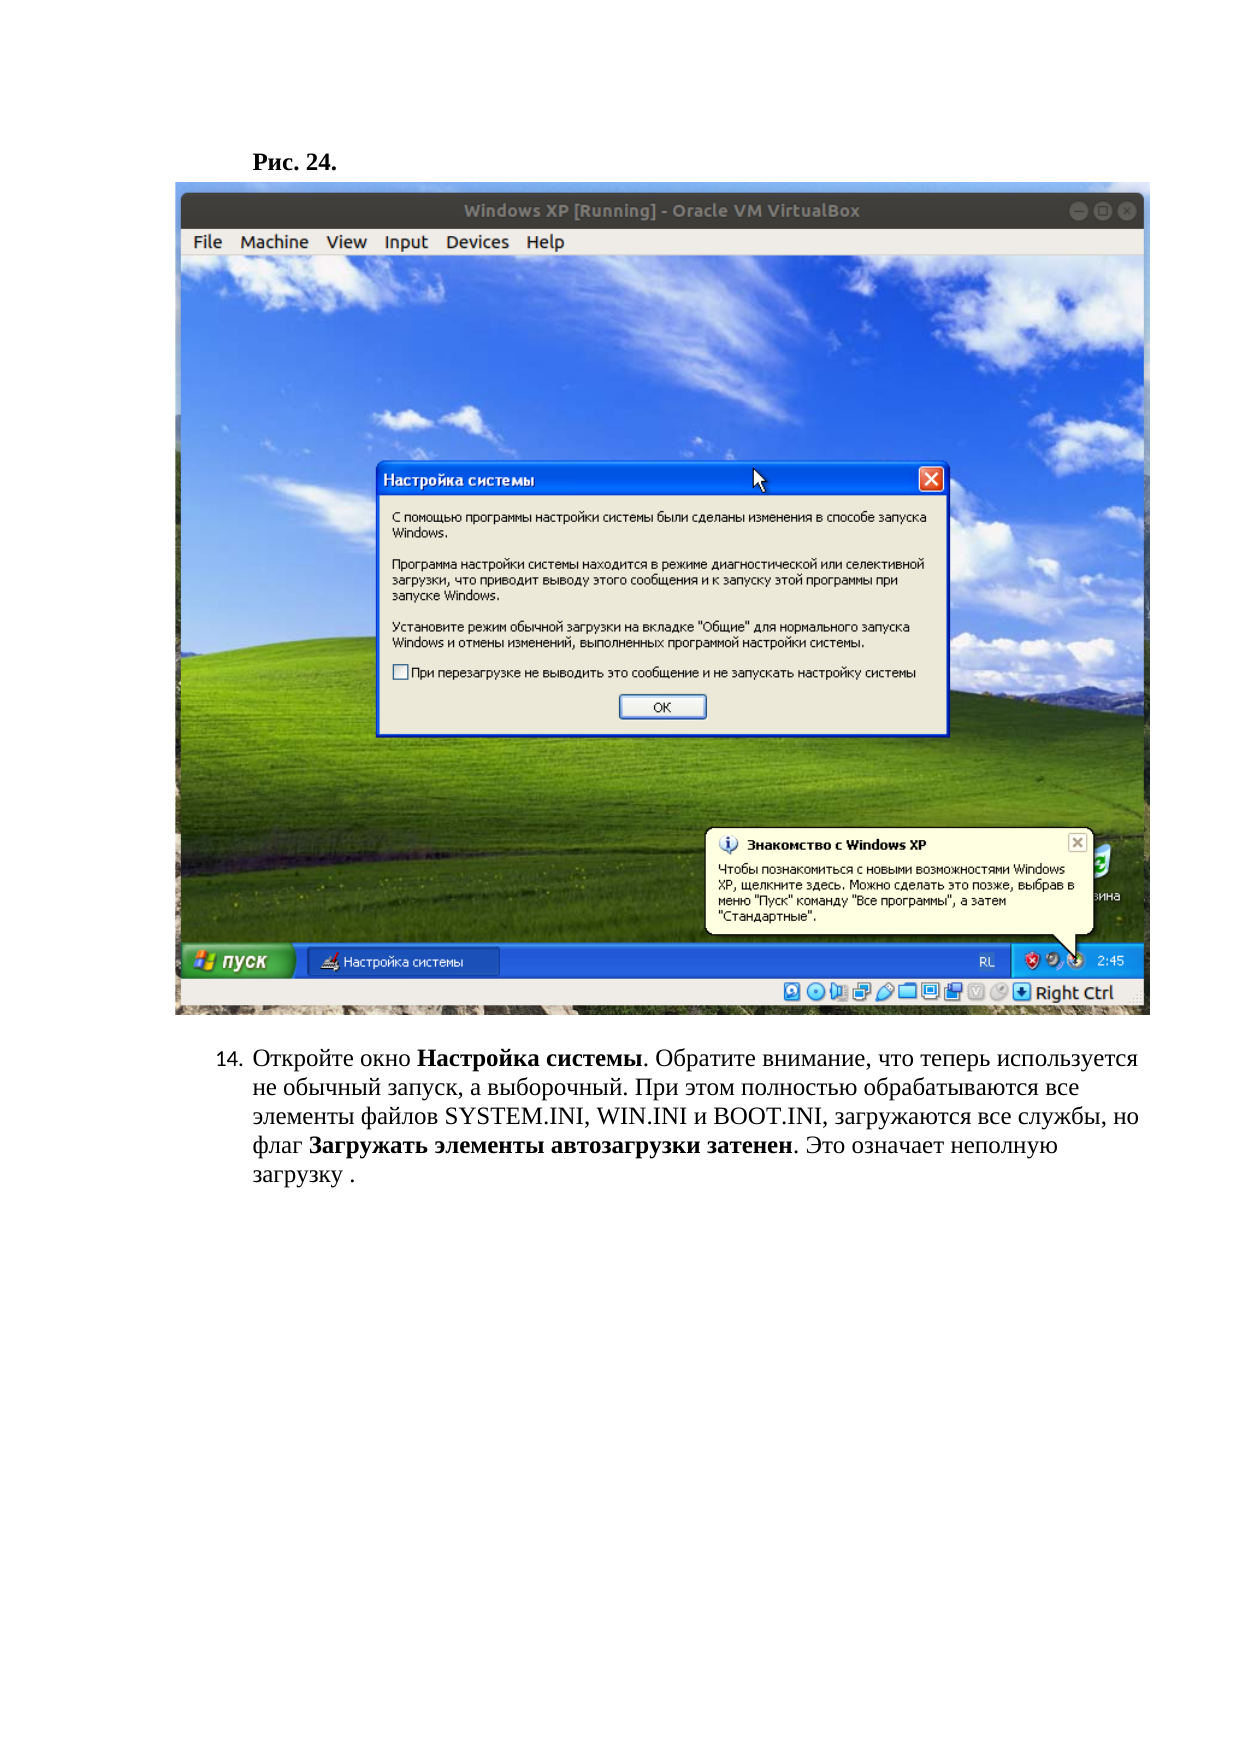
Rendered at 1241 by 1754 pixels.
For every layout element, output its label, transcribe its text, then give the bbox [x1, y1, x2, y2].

list Откройте окно Настройка системы. Обратите внимание, что теперь используется не обычный запуск, а выборочный. При этом полностью обрабатываются все элементы файлов SYSTEM.INI, WIN.INI и BOOT.INI, загружаются все службы, но флаг Загружать элементы автозагрузки затенен. Это означает неполную загрузку . [215, 205, 1152, 1187]
picture [175, 182, 1150, 1015]
text Рис. 24. [252, 118, 1152, 176]
